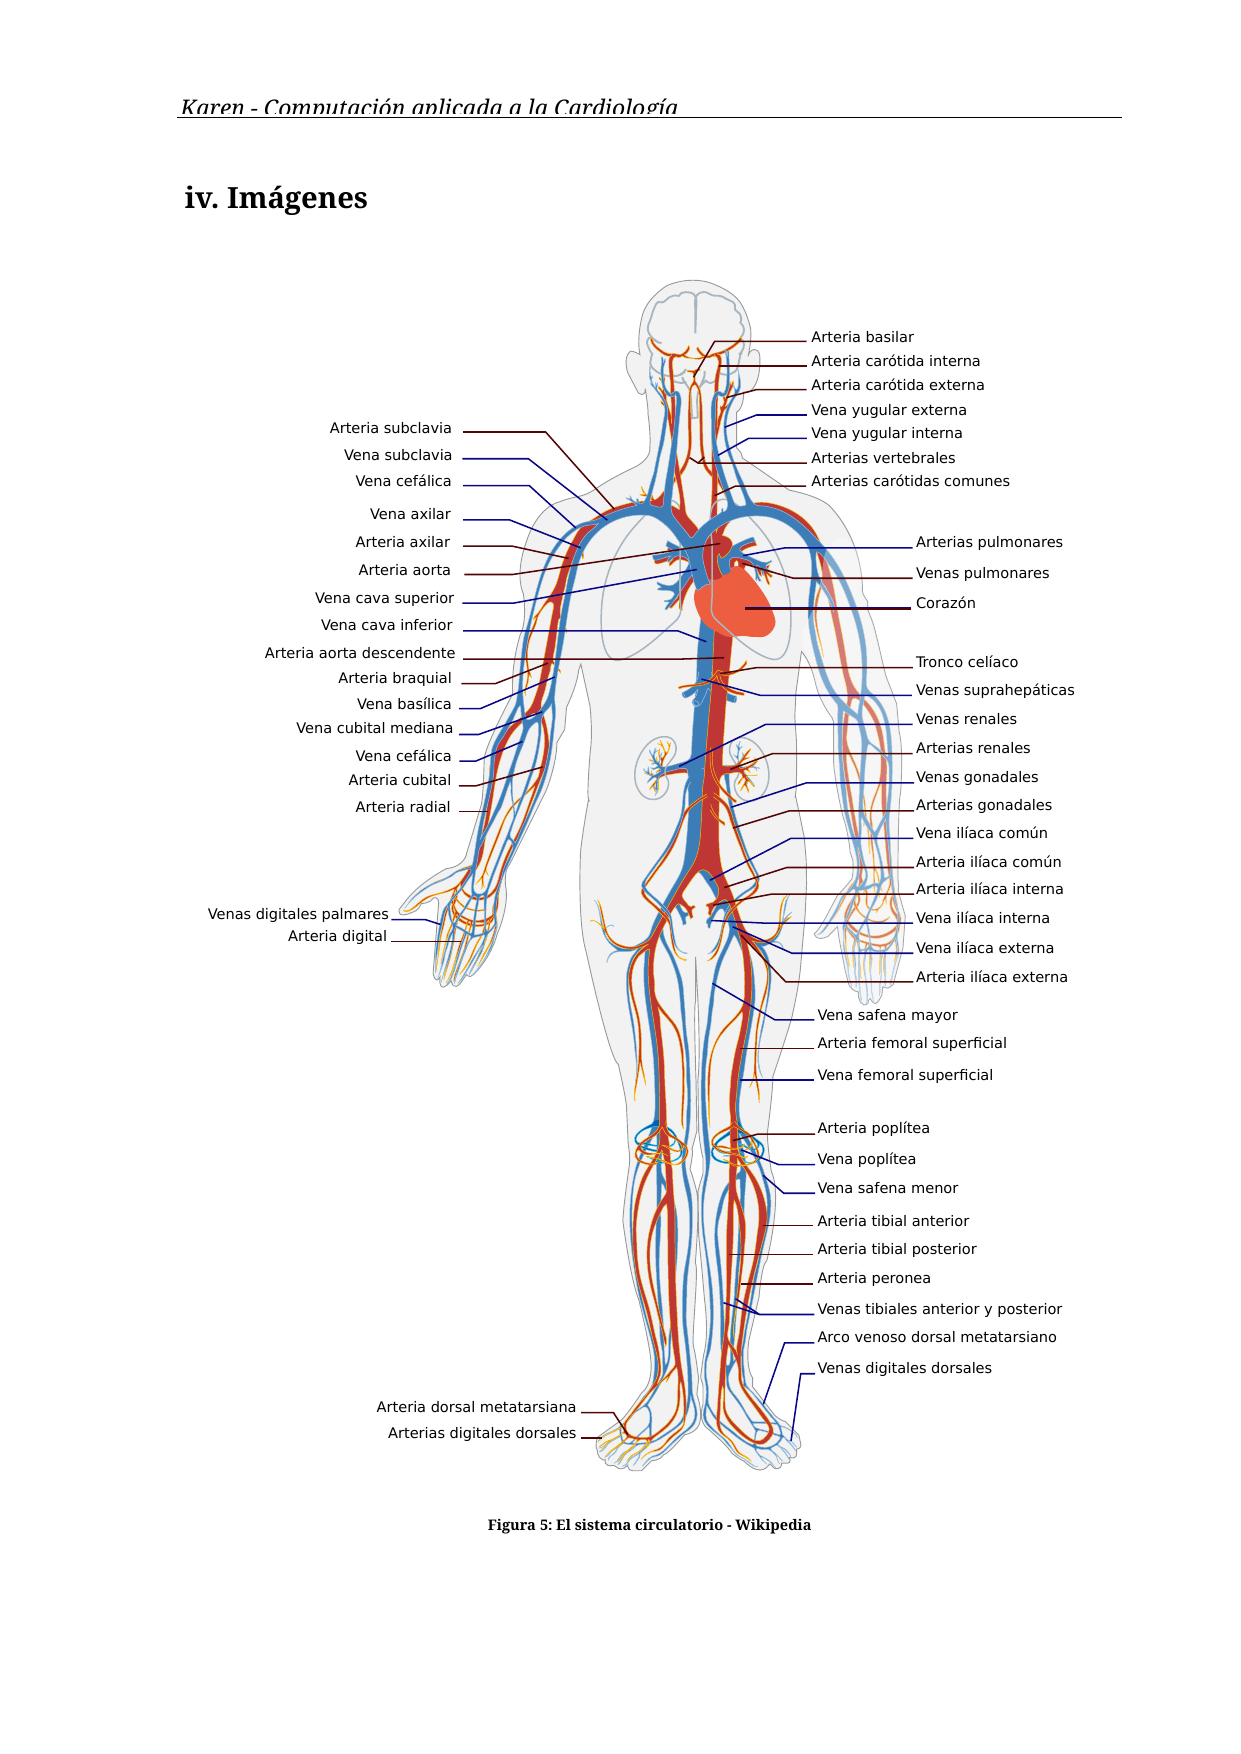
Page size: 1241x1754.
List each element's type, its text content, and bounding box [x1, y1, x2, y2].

list [814, 610, 822, 645]
list Imágenes [177, 177, 1122, 217]
list [871, 925, 896, 939]
list [848, 755, 859, 782]
list [870, 784, 883, 810]
list [847, 895, 865, 922]
list Figura 5: El sistema circulatorio - Wikipedia [177, 241, 1122, 1534]
